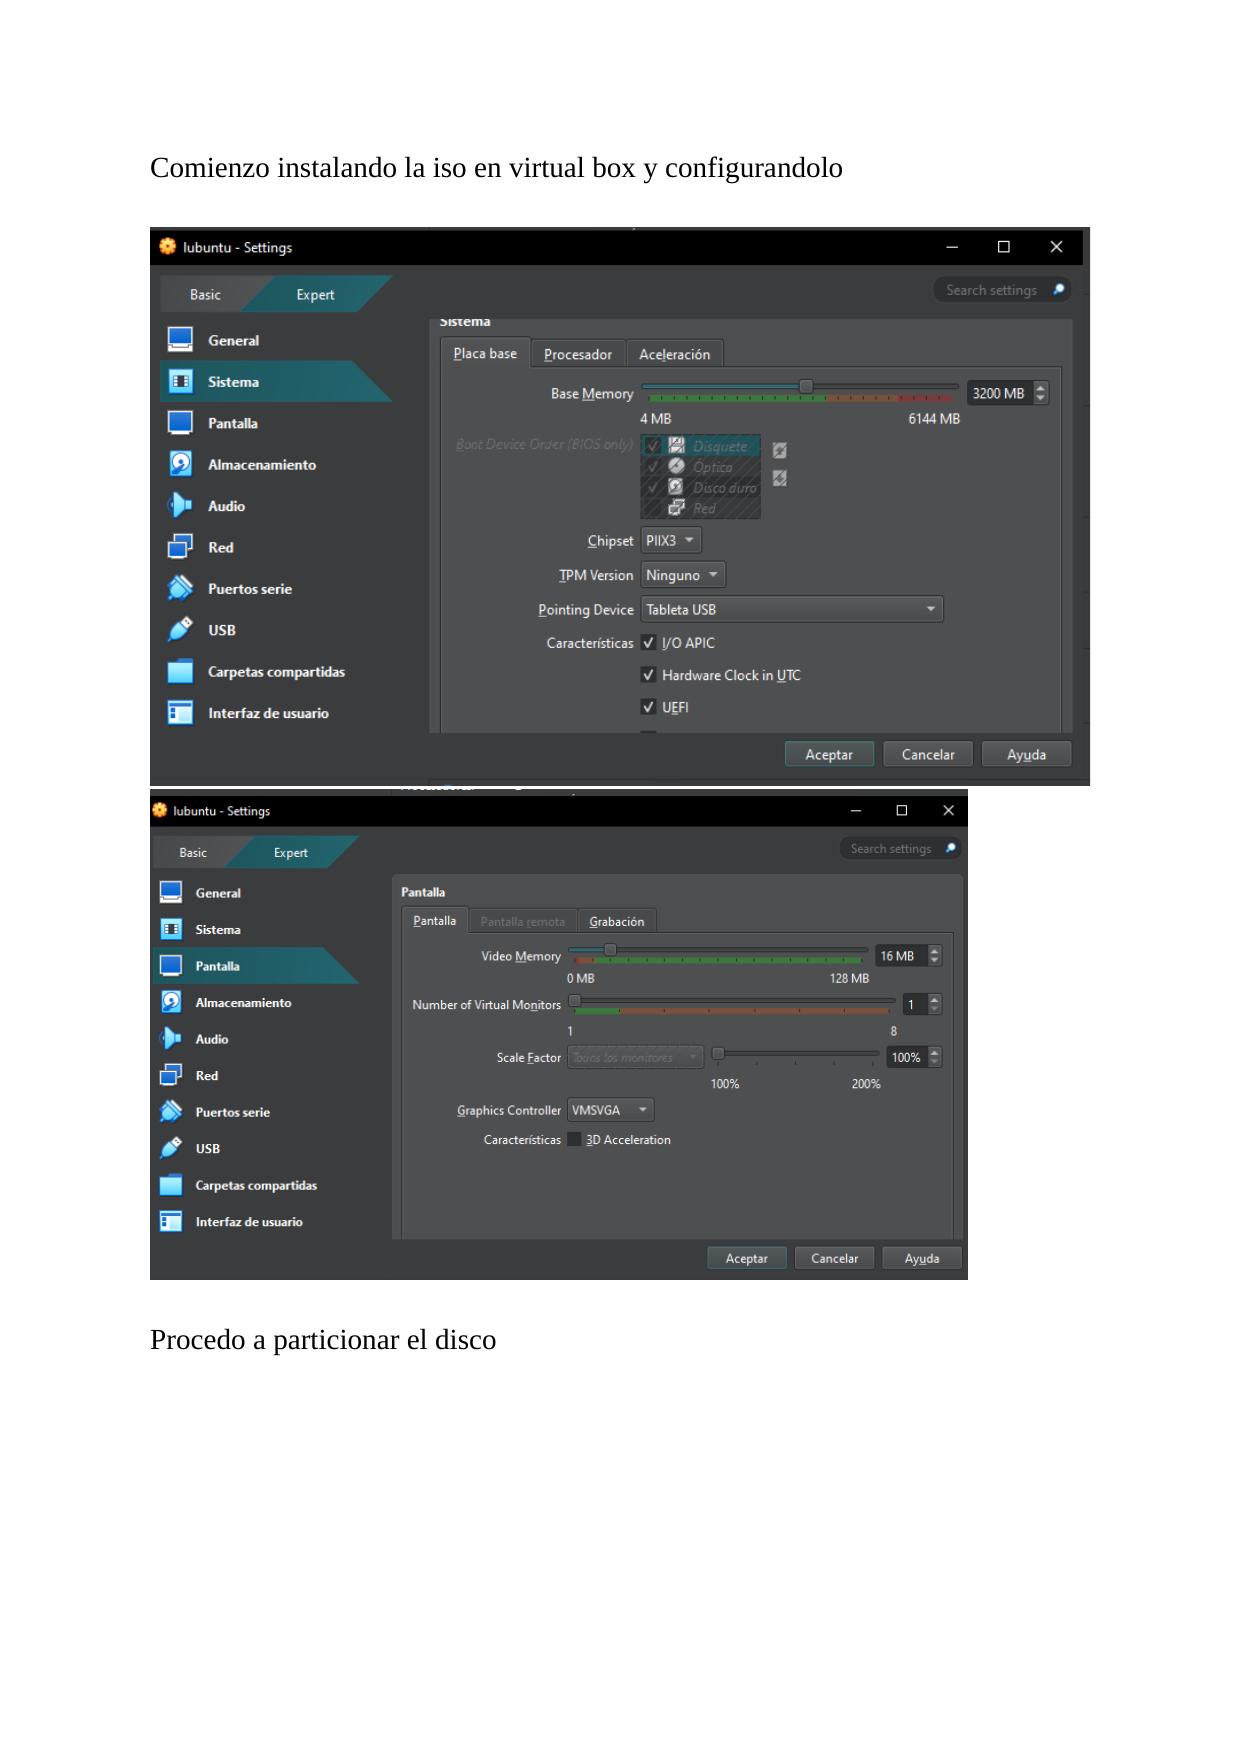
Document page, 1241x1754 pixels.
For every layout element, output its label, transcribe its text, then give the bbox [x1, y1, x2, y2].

picture [150, 227, 1091, 786]
text Comienzo instalando la iso en virtual box y configurandolo [150, 150, 1090, 183]
text Procedo a particionar el disco [150, 1322, 1090, 1356]
picture [150, 789, 968, 1280]
